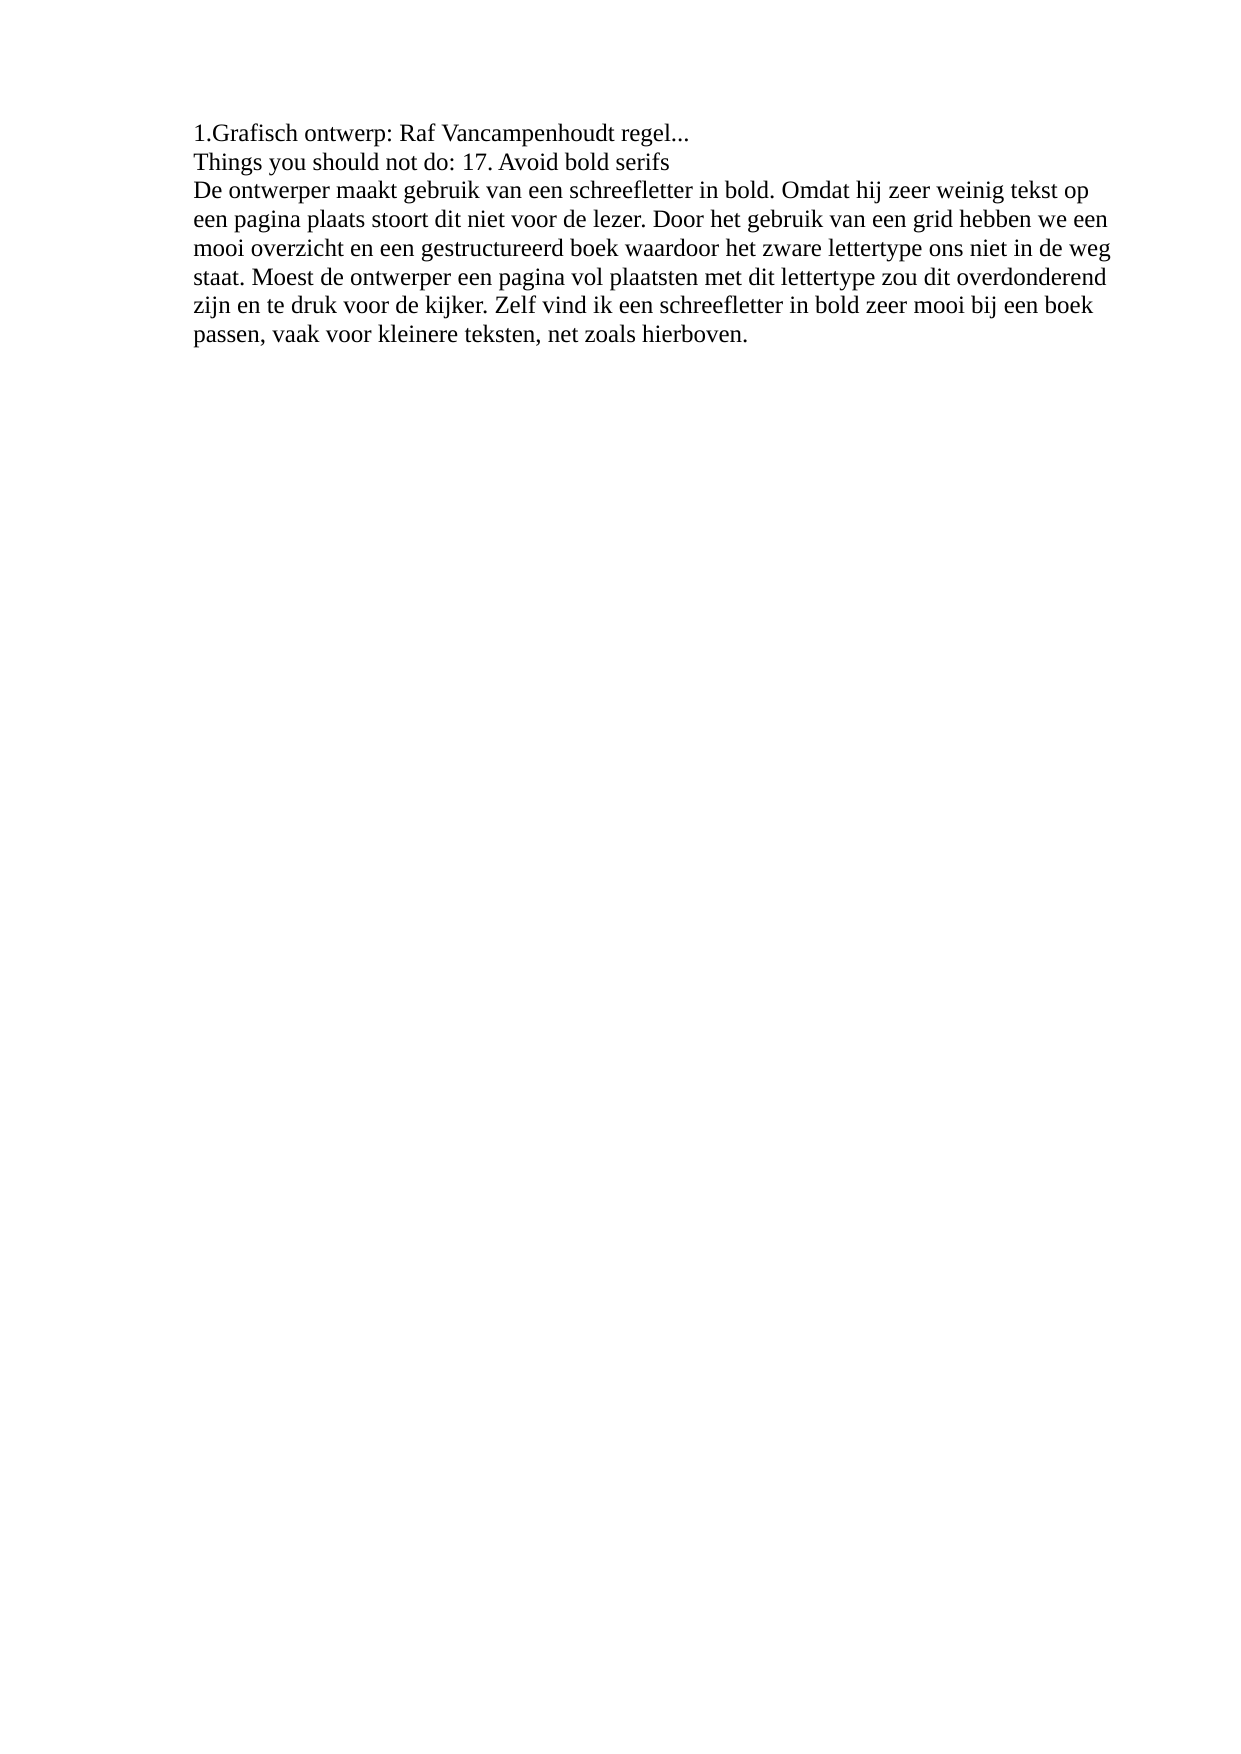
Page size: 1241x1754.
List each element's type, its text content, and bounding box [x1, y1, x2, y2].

list 1.Grafisch ontwerp: Raf Vancampenhoudt regel... Things you should not do: 17. Avoid bold serifs [156, 118, 1122, 176]
list De ontwerper maakt gebruik van een schreefletter in bold. Omdat hij zeer weinig tekst op een pagina plaats stoort dit niet voor de lezer. Door het gebruik van een grid hebben we een mooi overzicht en een gestructureerd boek waardoor het zware lettertype ons niet in de weg staat. Moest de ontwerper een pagina vol plaatsten met dit lettertype zou dit overdonderend zijn en te druk voor de kijker. Zelf vind ik een schreefletter in bold zeer mooi bij een boek passen, vaak voor kleinere teksten, net zoals hierboven. [156, 176, 1122, 348]
